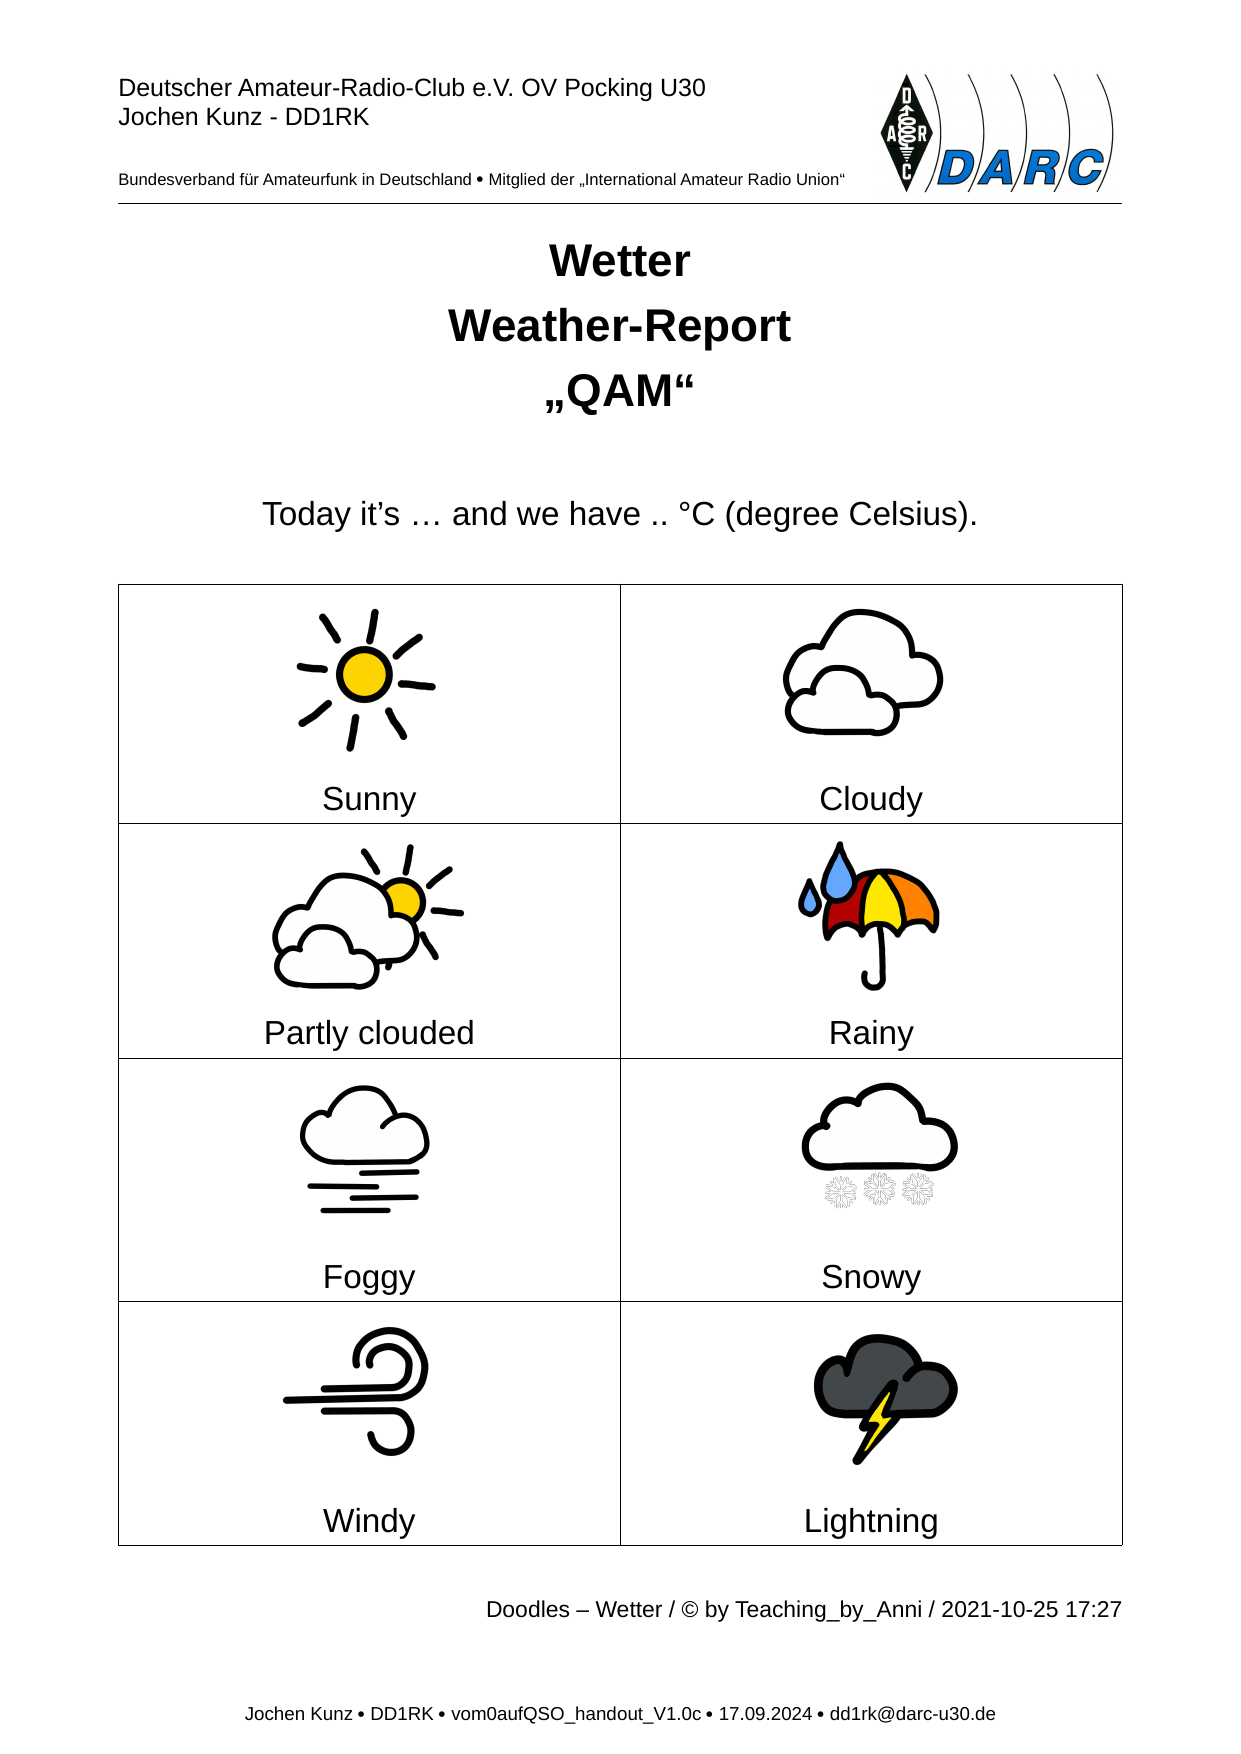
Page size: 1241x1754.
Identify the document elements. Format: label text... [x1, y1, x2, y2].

table_cell [119, 1308, 620, 1495]
table_header [119, 585, 620, 773]
table_cell [119, 1302, 620, 1307]
table_cell Sunny [119, 773, 620, 823]
table_cell [621, 1302, 1122, 1495]
picture [250, 589, 488, 768]
table_cell Foggy [119, 1252, 620, 1301]
picture [261, 1307, 492, 1480]
table_cell Windy [119, 1495, 620, 1545]
picture [879, 71, 1115, 197]
text Wetter [118, 233, 1122, 286]
table_cell [621, 824, 1122, 1003]
table_cell [621, 1059, 1122, 1252]
picture [760, 832, 988, 1004]
table_cell Cloudy [621, 773, 1122, 823]
table_cell Partly clouded [119, 1008, 620, 1057]
table_cell Snowy [621, 1252, 1122, 1301]
picture [763, 1305, 992, 1476]
text Doodles – Wetter / © by Teaching_by_Anni / 2021-10-25 17:27 [118, 1596, 1122, 1622]
table_cell Lightning [621, 1495, 1122, 1545]
picture [757, 589, 985, 761]
text „QAM“ [118, 364, 1122, 417]
table_header [621, 585, 1122, 773]
picture [758, 1065, 987, 1236]
text Weather-Report [118, 299, 1122, 351]
table_cell Rainy [621, 1008, 1122, 1057]
picture [255, 829, 483, 996]
text Today it’s … and we have .. °C (degree Celsius). [118, 494, 1122, 571]
table_cell [119, 824, 620, 1007]
picture [257, 1066, 487, 1238]
table_cell [119, 1059, 620, 1252]
